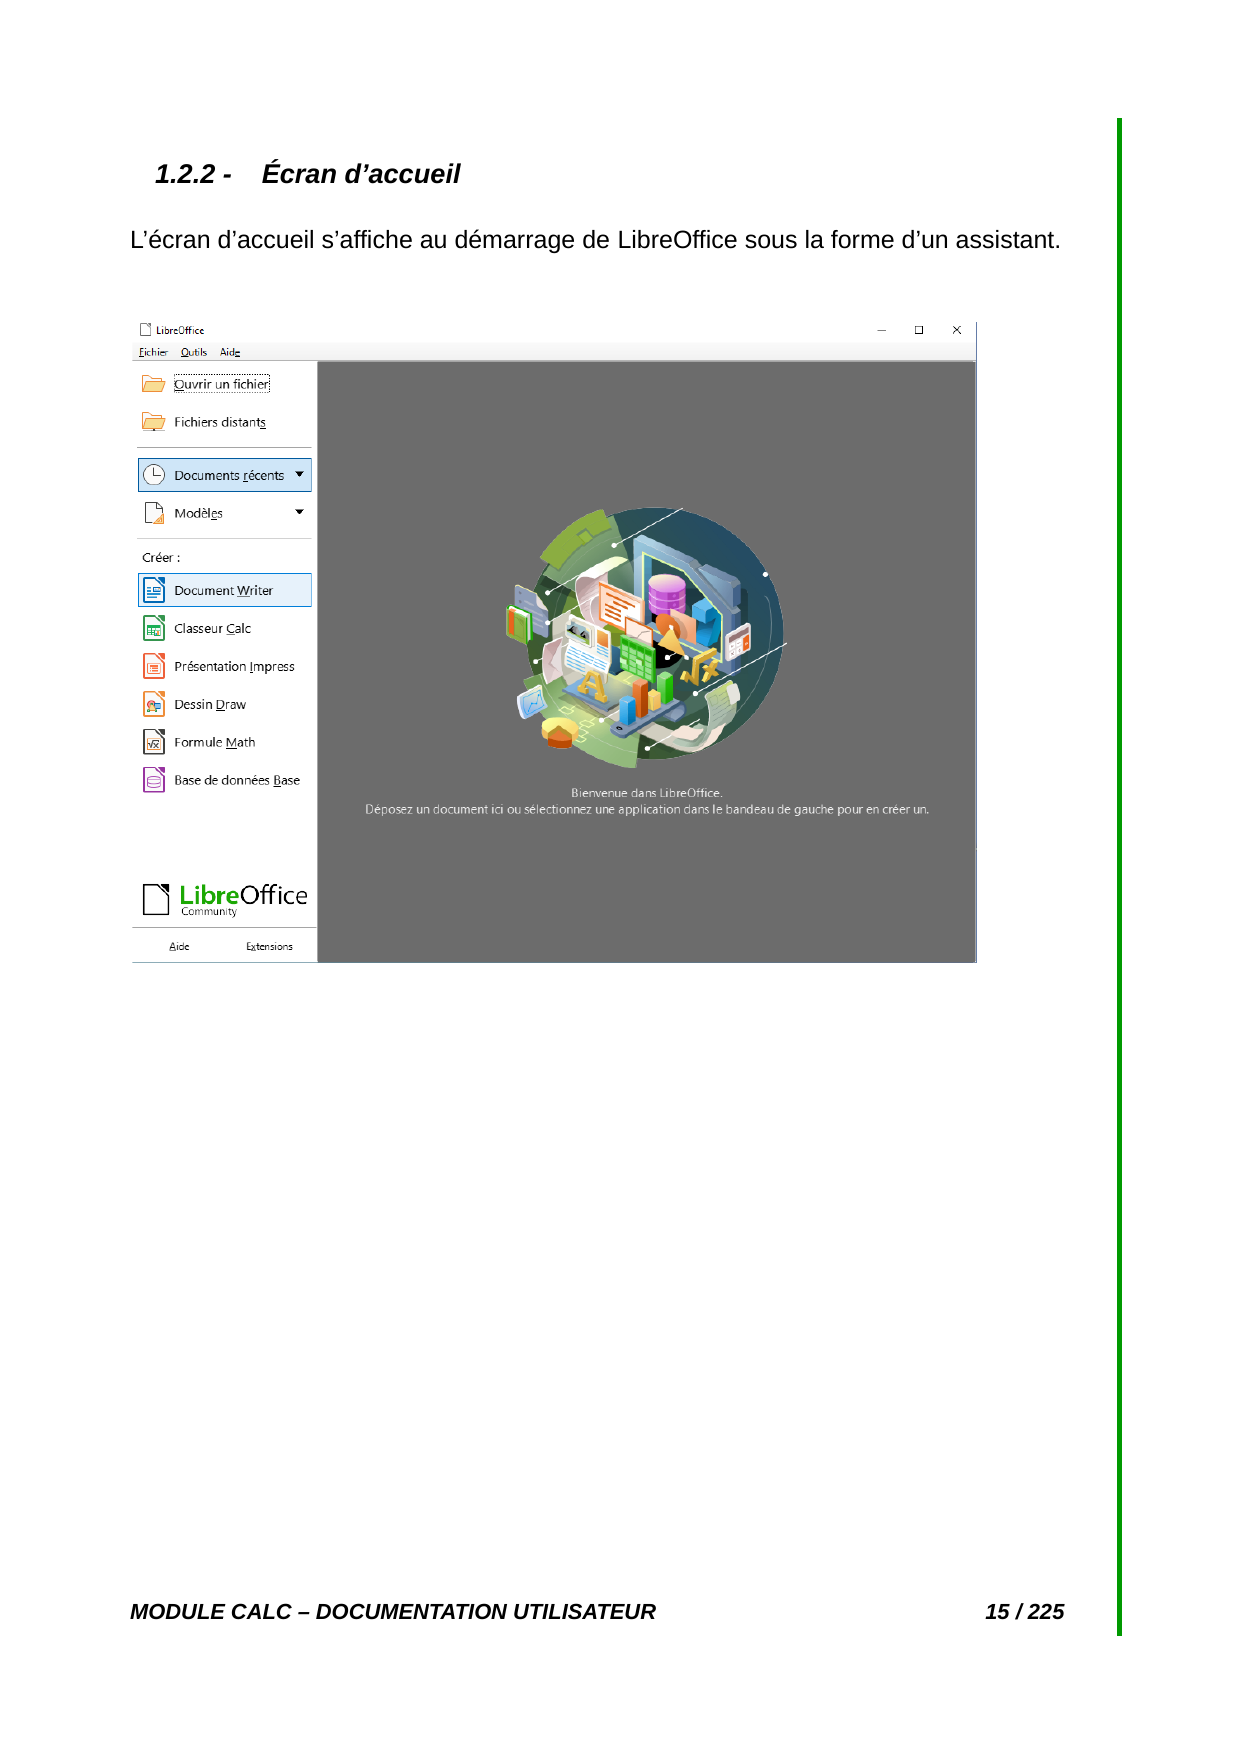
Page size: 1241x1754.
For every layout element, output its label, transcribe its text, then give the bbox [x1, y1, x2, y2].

text L’écran d’accueil s’affiche au démarrage de LibreOffice sous la forme d’un assistant. [130, 226, 1105, 254]
subtitle Écran d’accueil [155, 159, 1105, 190]
picture [132, 322, 977, 963]
